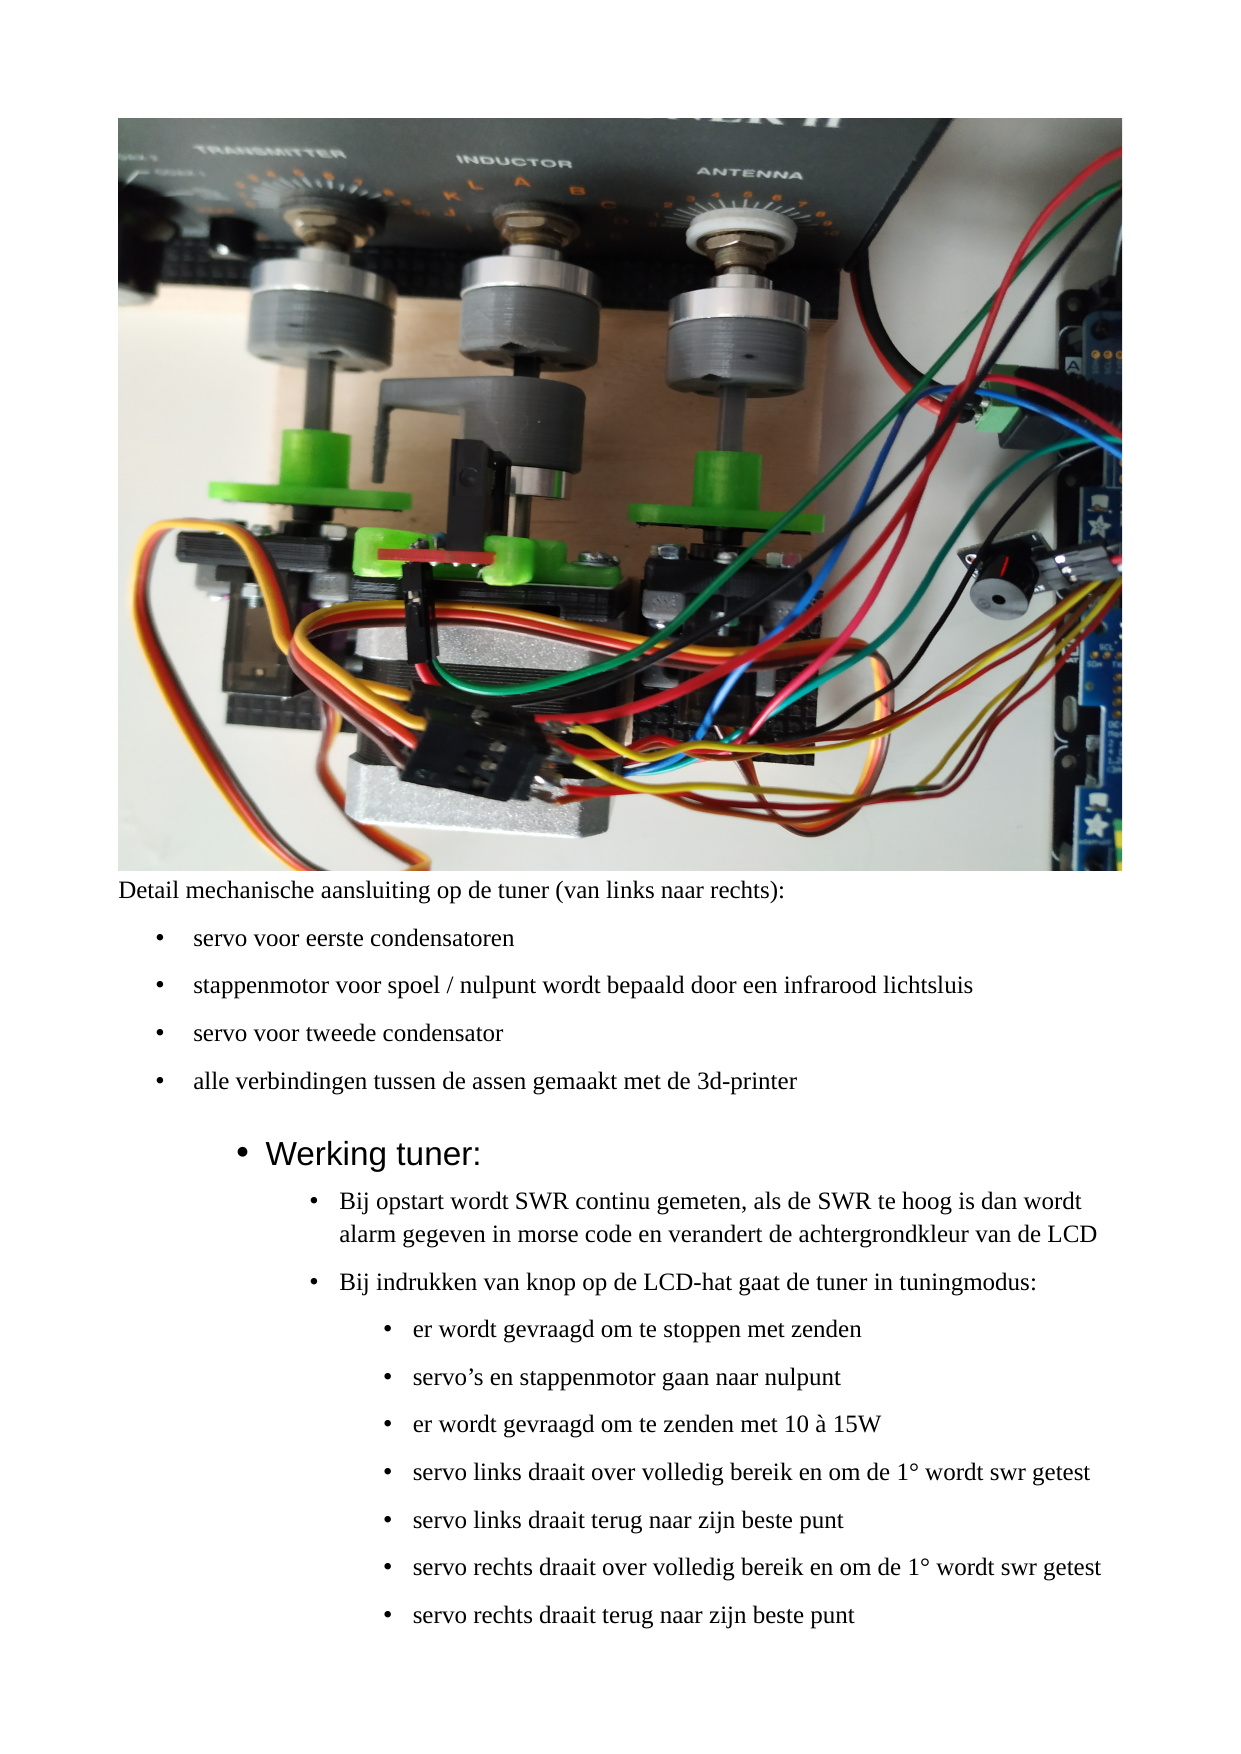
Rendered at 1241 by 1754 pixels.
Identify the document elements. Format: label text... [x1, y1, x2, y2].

text Detail mechanische aansluiting op de tuner (van links naar rechts): [118, 871, 1122, 904]
picture [118, 118, 1123, 871]
list stappenmotor voor spoel / nulpunt wordt bepaald door een infrarood lichtsluis [156, 971, 1122, 999]
list alle verbindingen tussen de assen gemaakt met de 3d-printer [156, 1066, 1122, 1094]
list servo’s en stappenmotor gaan naar nulpunt [383, 1362, 1122, 1391]
list servo links draait terug naar zijn beste punt [383, 1505, 1122, 1533]
list Bij opstart wordt SWR continu gemeten, als de SWR te hoog is dan wordt alarm gegeven in morse code en verandert de achtergrondkleur van de LCD [309, 1186, 1122, 1248]
list er wordt gevraagd om te stoppen met zenden [383, 1314, 1122, 1343]
list servo voor eerste condensatoren [156, 923, 1122, 952]
list er wordt gevraagd om te zenden met 10 à 15W [383, 1409, 1122, 1438]
list servo rechts draait over volledig bereik en om de 1° wordt swr getest [383, 1552, 1122, 1581]
list servo voor tweede condensator [156, 1018, 1122, 1047]
subtitle Werking tuner: [236, 1134, 1122, 1173]
list servo rechts draait terug naar zijn beste punt [383, 1600, 1122, 1629]
list Bij indrukken van knop op de LCD-hat gaat de tuner in tuningmodus: [309, 1267, 1122, 1295]
list servo links draait over volledig bereik en om de 1° wordt swr getest [383, 1457, 1122, 1486]
